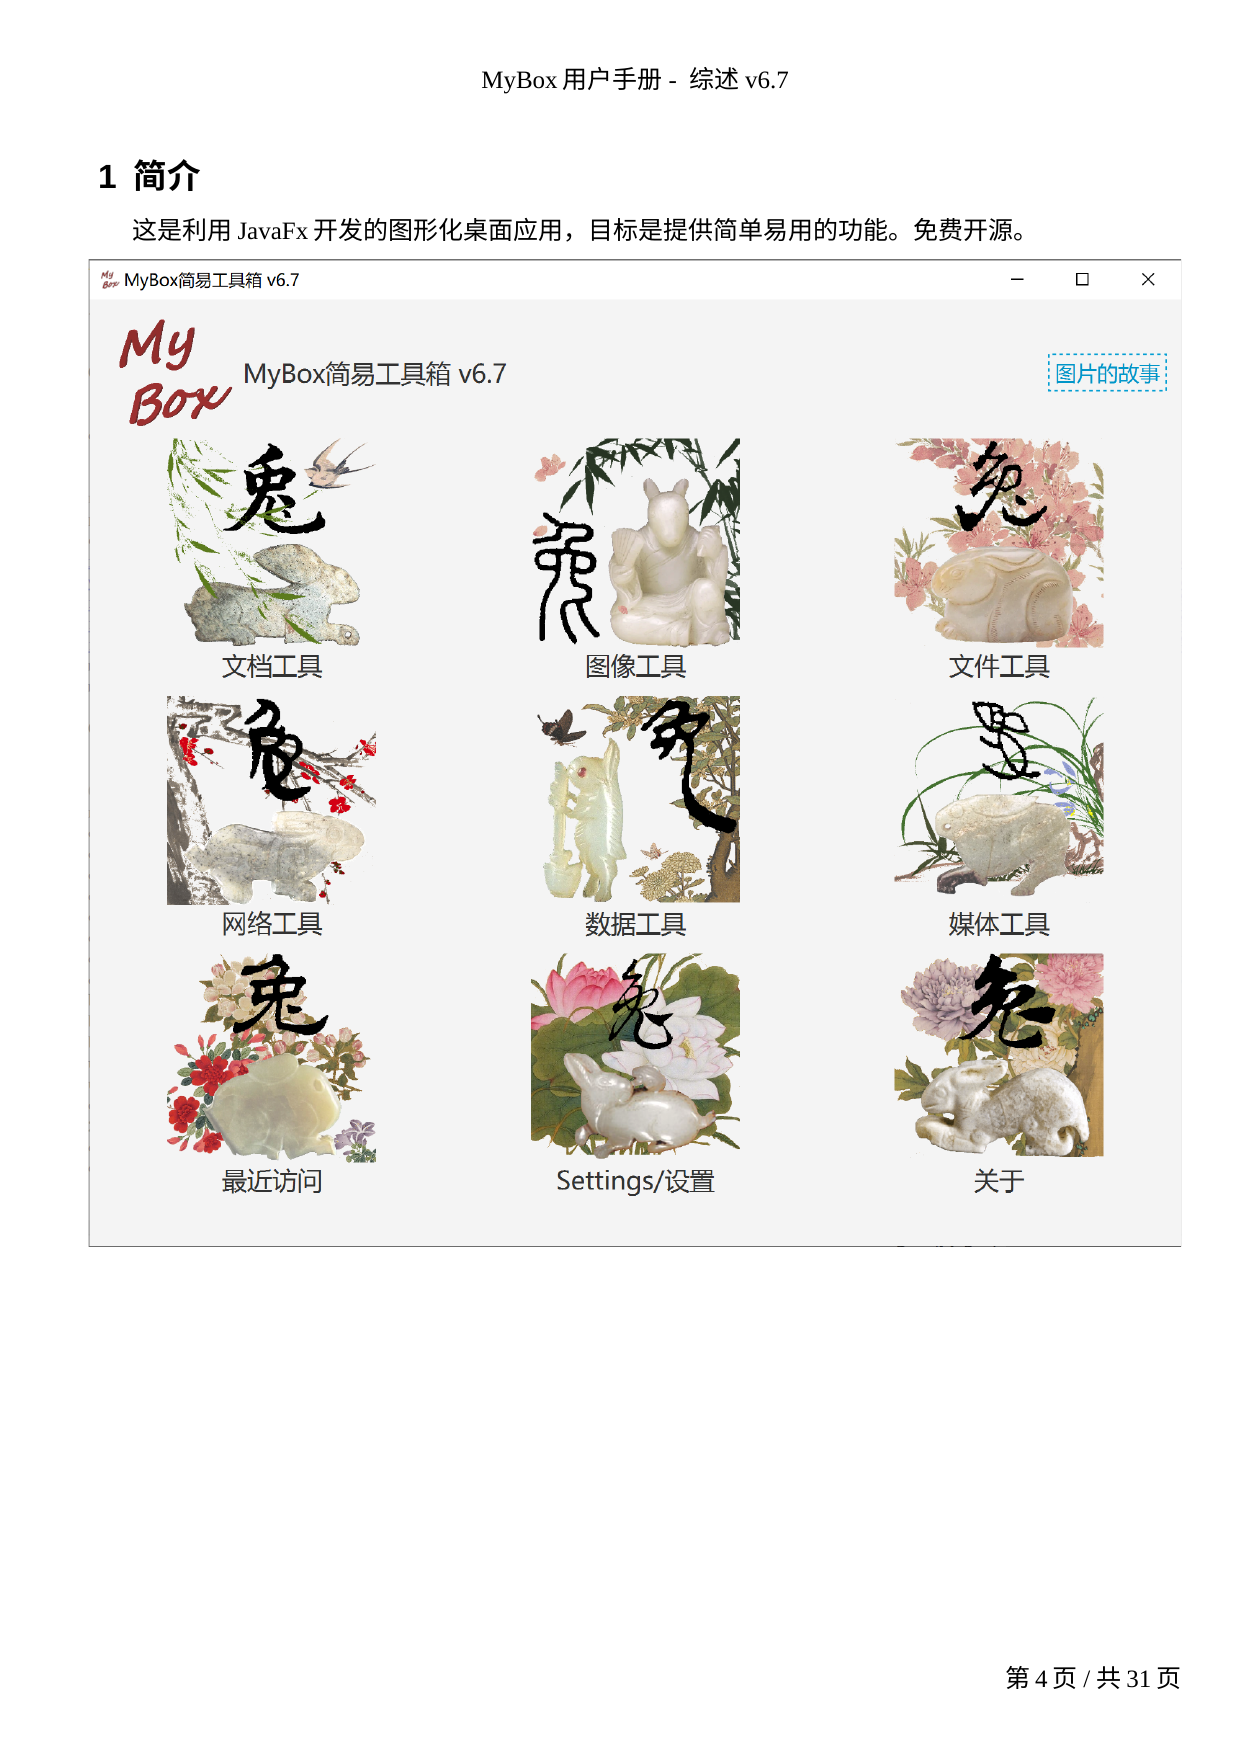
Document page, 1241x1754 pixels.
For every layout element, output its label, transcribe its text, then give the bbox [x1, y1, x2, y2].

picture [88, 259, 1182, 1247]
subtitle 简介 [88, 150, 1181, 198]
text 这是利用JavaFx开发的图形化桌面应用，目标是提供简单易用的功能。免费开源。 [88, 211, 1181, 247]
